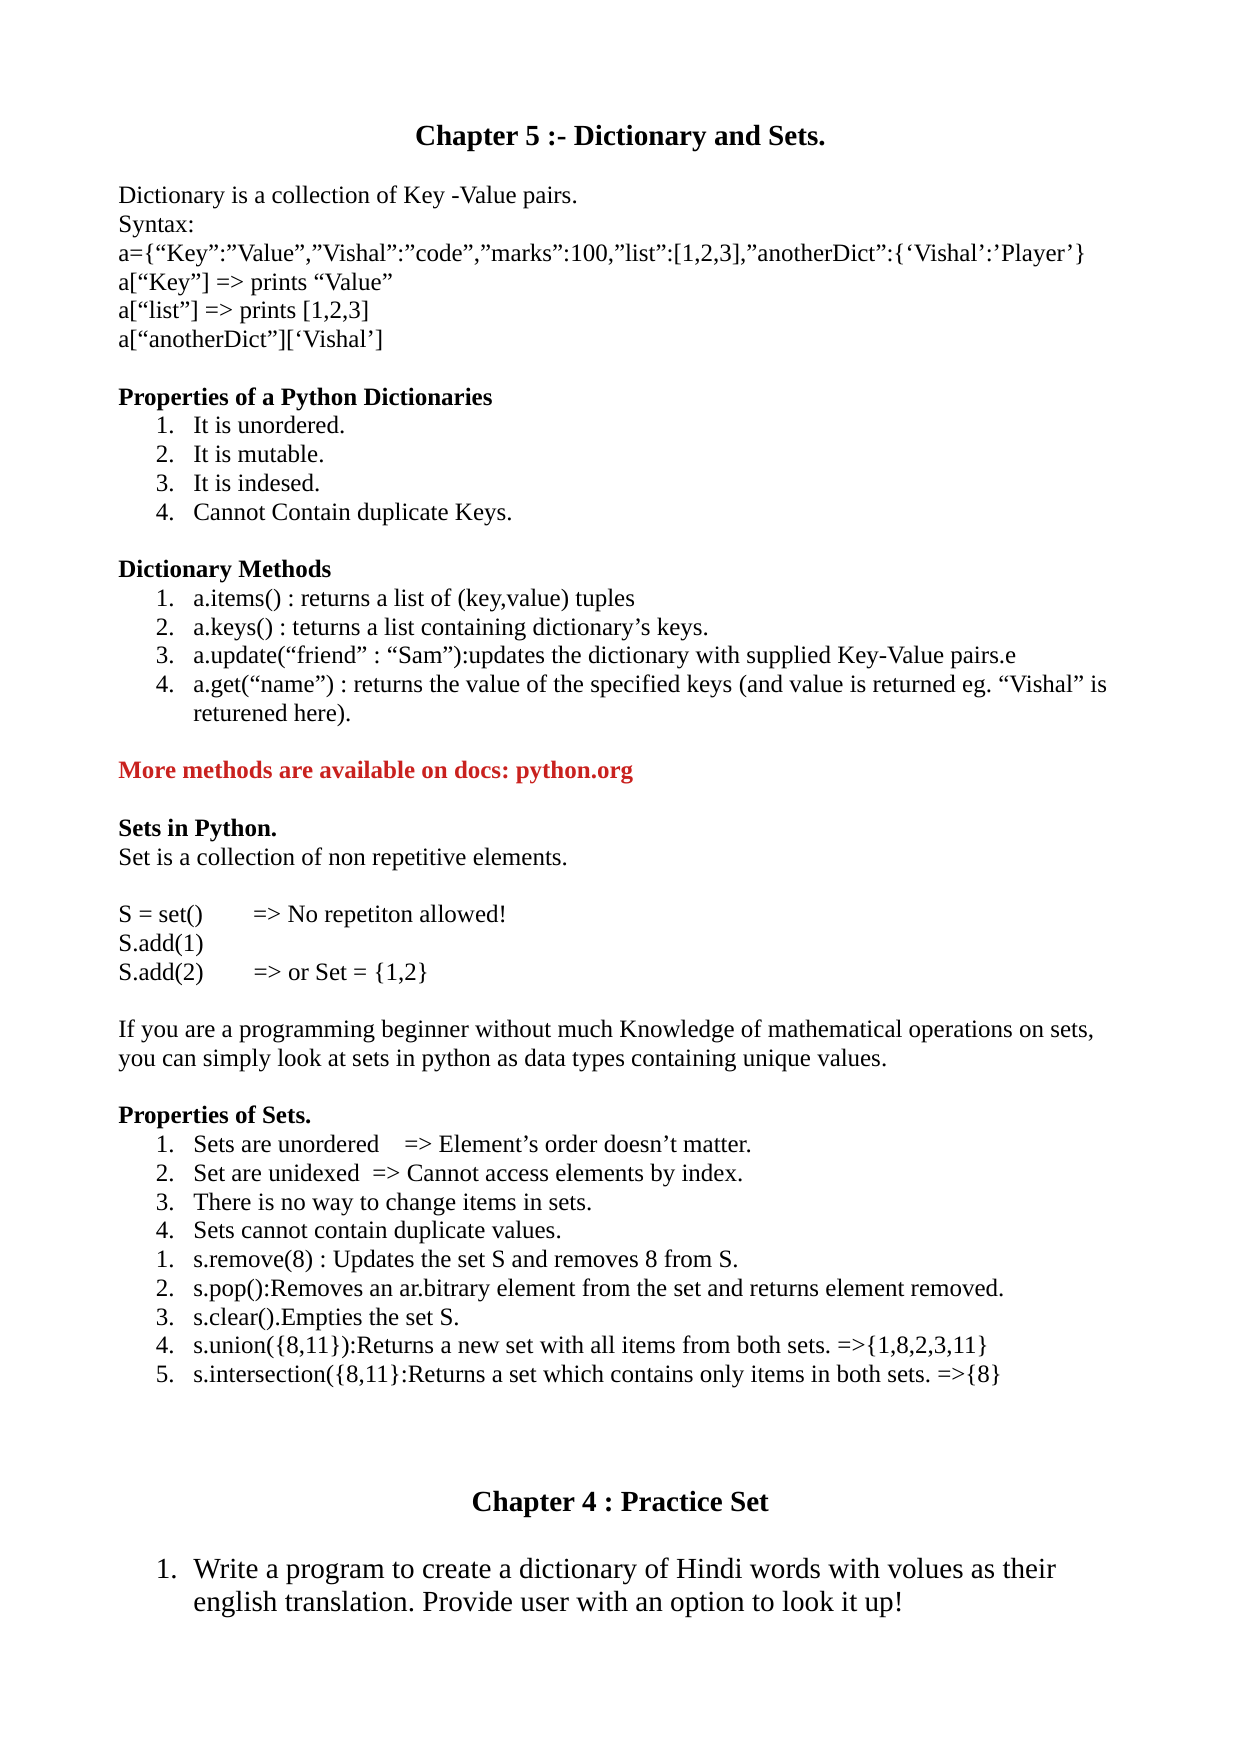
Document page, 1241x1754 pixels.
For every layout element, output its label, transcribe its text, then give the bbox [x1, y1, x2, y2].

text S.add(1) [118, 928, 1122, 957]
text More methods are available on docs: python.org [118, 755, 1122, 784]
list Sets cannot contain duplicate values. [156, 1215, 1122, 1244]
text If you are a programming beginner without much Knowledge of mathematical operations on sets, you can simply look at sets in python as data types containing unique values. [118, 1014, 1122, 1072]
list a.get(“name”) : returns the value of the specified keys (and value is returned eg. “Vishal” is returened here). [156, 669, 1122, 727]
text Chapter 4 : Practice Set [118, 1484, 1122, 1517]
text a[“Key”] => prints “Value” [118, 267, 1122, 295]
list s.union({8,11}):Returns a new set with all items from both sets. =>{1,8,2,3,11} [156, 1330, 1122, 1359]
text Chapter 5 :- Dictionary and Sets. [118, 118, 1122, 152]
list It is unordered. [156, 410, 1122, 439]
text Properties of Sets. [118, 1100, 1122, 1129]
list s.clear().Empties the set S. [156, 1302, 1122, 1330]
text a={“Key”:”Value”,”Vishal”:”code”,”marks”:100,”list”:[1,2,3],”anotherDict”:{‘Vishal’:’Player’} [118, 238, 1122, 267]
text a[“anotherDict”][‘Vishal’] [118, 324, 1122, 353]
text a[“list”] => prints [1,2,3] [118, 295, 1122, 324]
text Syntax: [118, 209, 1122, 238]
list Cannot Contain duplicate Keys. [156, 497, 1122, 525]
list a.items() : returns a list of (key,value) tuples [156, 583, 1122, 612]
text S = set() => No repetiton allowed! [118, 899, 1122, 928]
list s.intersection({8,11}:Returns a set which contains only items in both sets. =>{8} [156, 1359, 1122, 1388]
text Sets in Python. [118, 813, 1122, 842]
list There is no way to change items in sets. [156, 1187, 1122, 1215]
list s.remove(8) : Updates the set S and removes 8 from S. [156, 1244, 1122, 1273]
list a.update(“friend” : “Sam”):updates the dictionary with supplied Key-Value pairs.e [156, 640, 1122, 669]
list s.pop():Removes an ar.bitrary element from the set and returns element removed. [156, 1273, 1122, 1302]
list Set are unidexed => Cannot access elements by index. [156, 1158, 1122, 1187]
text Properties of a Python Dictionaries [118, 382, 1122, 410]
text Dictionary Methods [118, 554, 1122, 583]
text S.add(2) => or Set = {1,2} [118, 957, 1122, 985]
list Write a program to create a dictionary of Hindi words with volues as their english translation. Provide user with an option to look it up! [156, 1551, 1122, 1618]
list It is indesed. [156, 468, 1122, 497]
list Sets are unordered => Element’s order doesn’t matter. [156, 1129, 1122, 1158]
list a.keys() : teturns a list containing dictionary’s keys. [156, 612, 1122, 640]
list It is mutable. [156, 439, 1122, 468]
text Dictionary is a collection of Key -Value pairs. [118, 180, 1122, 209]
text Set is a collection of non repetitive elements. [118, 842, 1122, 870]
